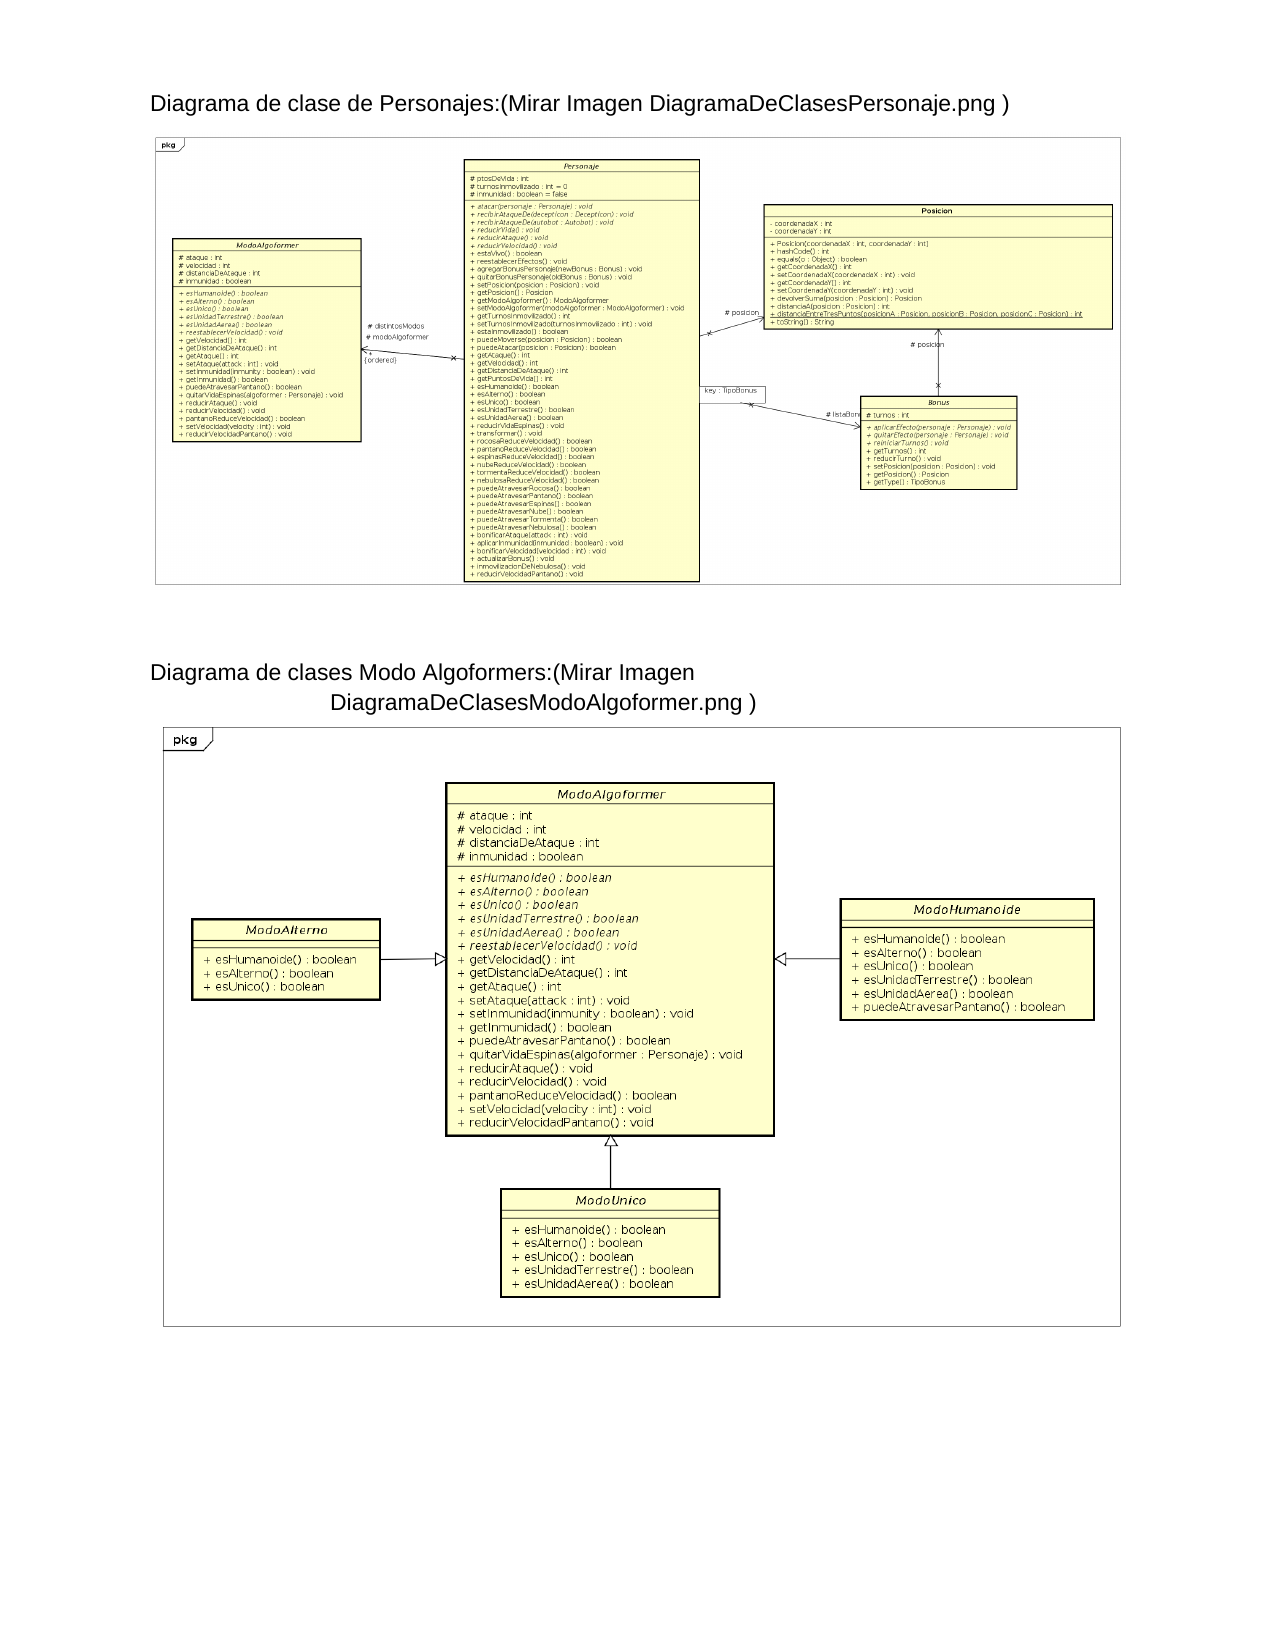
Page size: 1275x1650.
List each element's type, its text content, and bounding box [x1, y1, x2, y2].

subtitle Diagrama de clases Modo Algoformers:(Mirar Imagen DiagramaDeClasesModoAlgoformer.png ) [150, 660, 1125, 715]
picture [153, 718, 1129, 1335]
picture [151, 132, 1126, 590]
subtitle Diagrama de clase de Personajes:(Mirar Imagen DiagramaDeClasesPersonaje.png ) [150, 91, 1125, 116]
